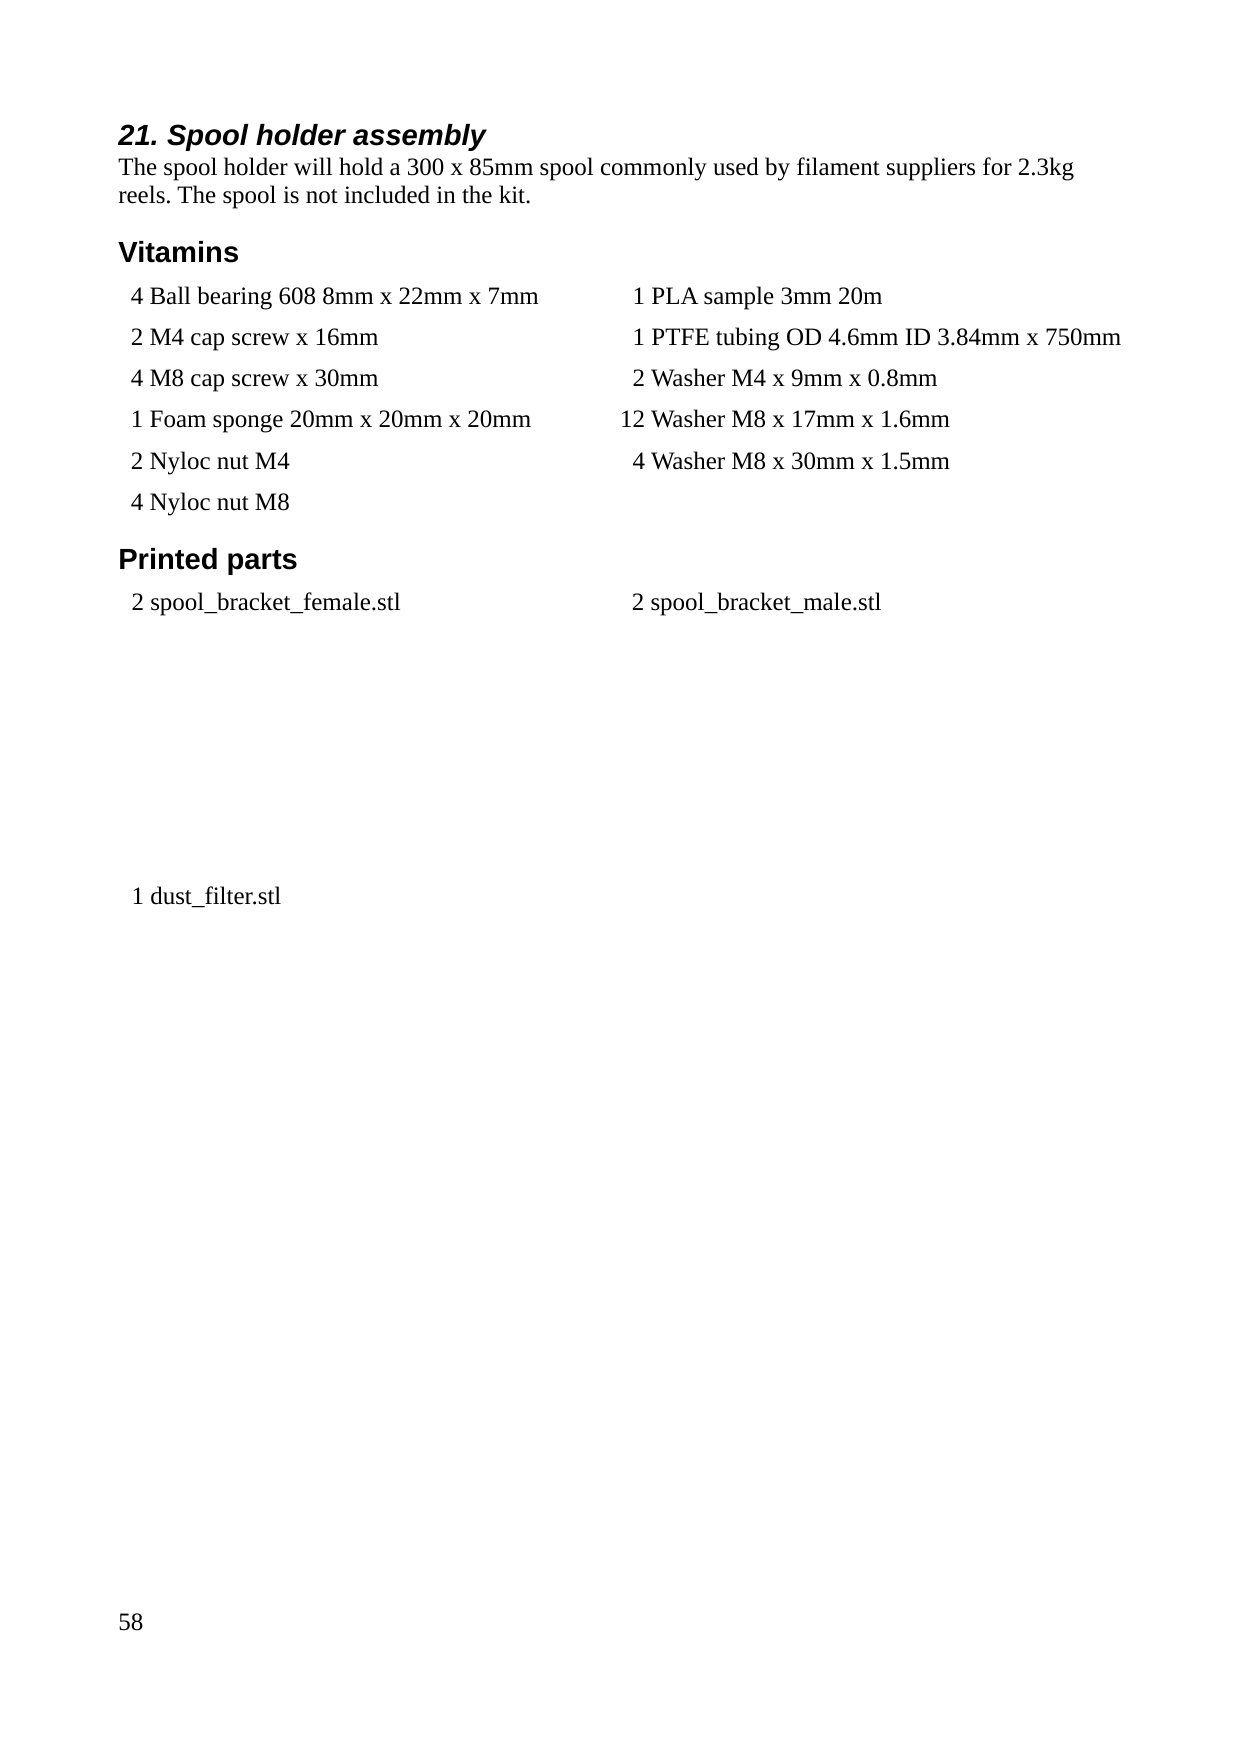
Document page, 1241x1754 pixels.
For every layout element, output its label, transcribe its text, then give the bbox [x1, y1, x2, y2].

subtitle Spool holder assembly [118, 118, 1122, 152]
subtitle Printed parts [118, 542, 1122, 575]
text The spool holder will hold a 300 x 85mm spool commonly used by filament suppliers for 2.3kg reels. The spool is not included in the kit. [118, 152, 1122, 209]
table_header 1 PLA sample 3mm 20m 1 PTFE tubing OD 4.6mm ID 3.84mm x 750mm 2 Washer M4 x 9mm x 0.8mm 12 Washer M8 x 17mm x 1.6mm 4 Washer M8 x 30mm x 1.5mm [620, 281, 1122, 528]
table_header 4 Ball bearing 608 8mm x 22mm x 7mm 2 M4 cap screw x 16mm 4 M8 cap screw x 30mm 1 Foam sponge 20mm x 20mm x 20mm 2 Nyloc nut M4 4 Nyloc nut M8 [118, 281, 620, 528]
table_header 2 spool_bracket_male.stl [619, 587, 1121, 881]
subtitle Vitamins [118, 235, 1122, 269]
table_cell [619, 881, 1121, 1174]
table_cell 1 dust_filter.stl [119, 881, 619, 1174]
table_header 2 spool_bracket_female.stl [119, 587, 619, 881]
